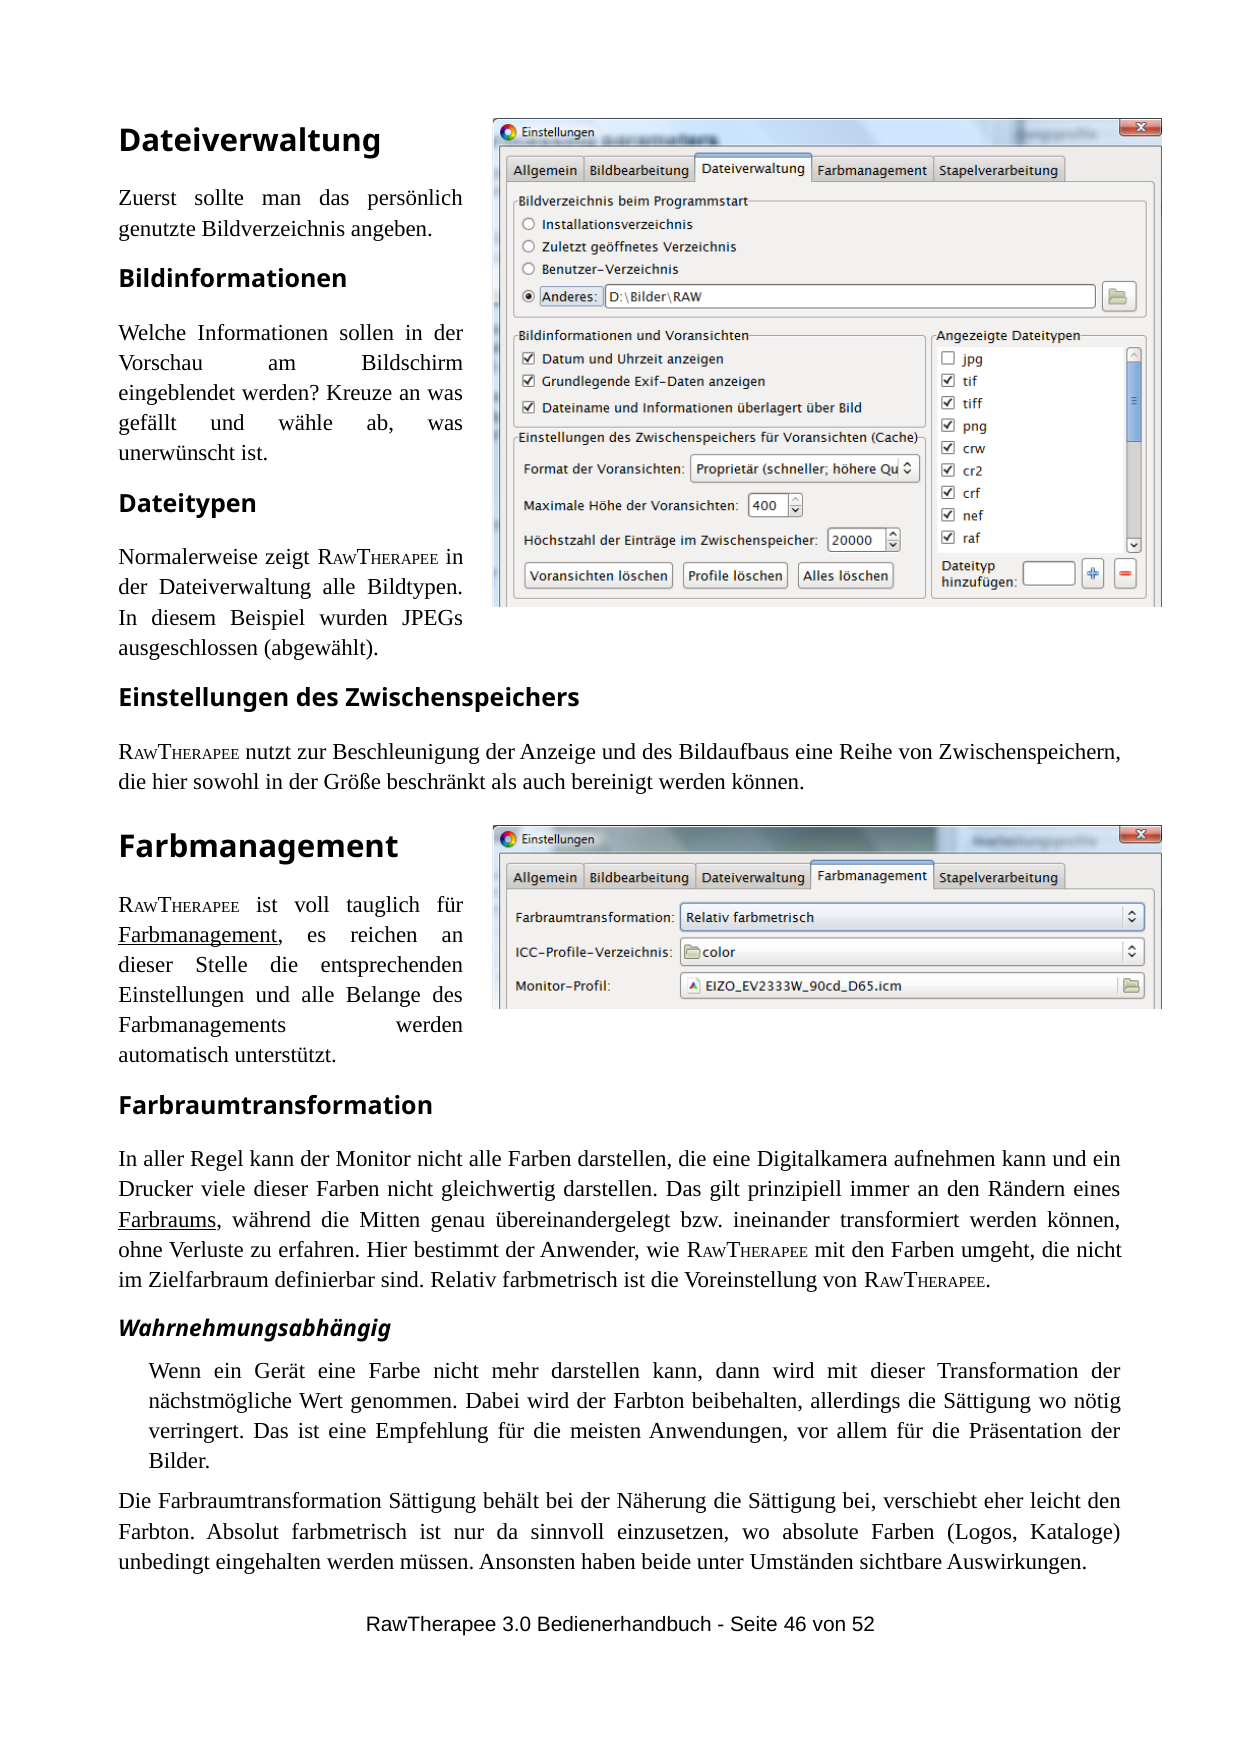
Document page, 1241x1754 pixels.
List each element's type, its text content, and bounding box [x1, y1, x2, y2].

text In aller Regel kann der Monitor nicht alle Farben darstellen, die eine Digitalkamera aufnehmen kann und ein Drucker viele dieser Farben nicht gleichwertig darstellen. Das gilt prinzipiell immer an den Rändern eines Farbraums, während die Mitten genau übereinandergelegt bzw. ineinander transformiert werden können, ohne Verluste zu erfahren. Hier bestimmt der Anwender, wie RawTherapee mit den Farben umgeht, die nicht im Zielfarbraum definierbar sind. Relativ farbmetrisch ist die Voreinstellung von RawTherapee. [118, 1142, 1122, 1292]
picture [492, 825, 1162, 1009]
text Welche Informationen sollen in der Vorschau am Bildschirm eingeblendet werden? Kreuze an was gefällt und wähle ab, was unerwünscht ist. [118, 315, 492, 466]
subtitle Einstellungen des Zwischenspeichers [118, 680, 1122, 714]
text Die Farbraumtransformation Sättigung behält bei der Näherung die Sättigung bei, verschiebt eher leicht den Farbton. Absolut farbmetrisch ist nur da sinnvoll einzusetzen, wo absolute Farben (Logos, Kataloge) unbedingt eingehalten werden müssen. Ansonsten haben beide unter Umständen sichtbare Auswirkungen. [118, 1484, 1122, 1574]
text Wenn ein Gerät eine Farbe nicht mehr darstellen kann, dann wird mit dieser Transformation der nächstmögliche Wert genommen. Dabei wird der Farbton beibehalten, allerdings die Sättigung wo nötig verringert. Das ist eine Empfehlung für die meisten Anwendungen, vor allem für die Präsentation der Bilder. [148, 1353, 1122, 1474]
subtitle Dateiverwaltung [118, 118, 492, 161]
subtitle Farbraumtransformation [118, 1088, 1122, 1122]
text Normalerweise zeigt RawTherapee in der Dateiverwaltung alle Bildtypen. In diesem Beispiel wurden JPEGs ausgeschlossen (abgewählt). [118, 539, 1122, 660]
subtitle Bildinformationen [118, 261, 492, 295]
text RawTherapee ist voll tauglich für Farbmanagement, es reichen an dieser Stelle die entsprechenden Einstellungen und alle Belange des Farbmanagements werden automatisch unterstützt. [118, 887, 1122, 1068]
subtitle Dateitypen [118, 486, 492, 519]
subtitle Farbmanagement [118, 824, 1122, 867]
picture [492, 118, 1162, 607]
subtitle Wahrnehmungsabhängig [118, 1312, 1122, 1343]
text RawTherapee nutzt zur Beschleunigung der Anzeige und des Bildaufbaus eine Reihe von Zwischenspeichern, die hier sowohl in der Größe beschränkt als auch bereinigt werden können. [118, 734, 1122, 794]
text Zuerst sollte man das persönlich genutzte Bildverzeichnis angeben. [118, 181, 492, 241]
